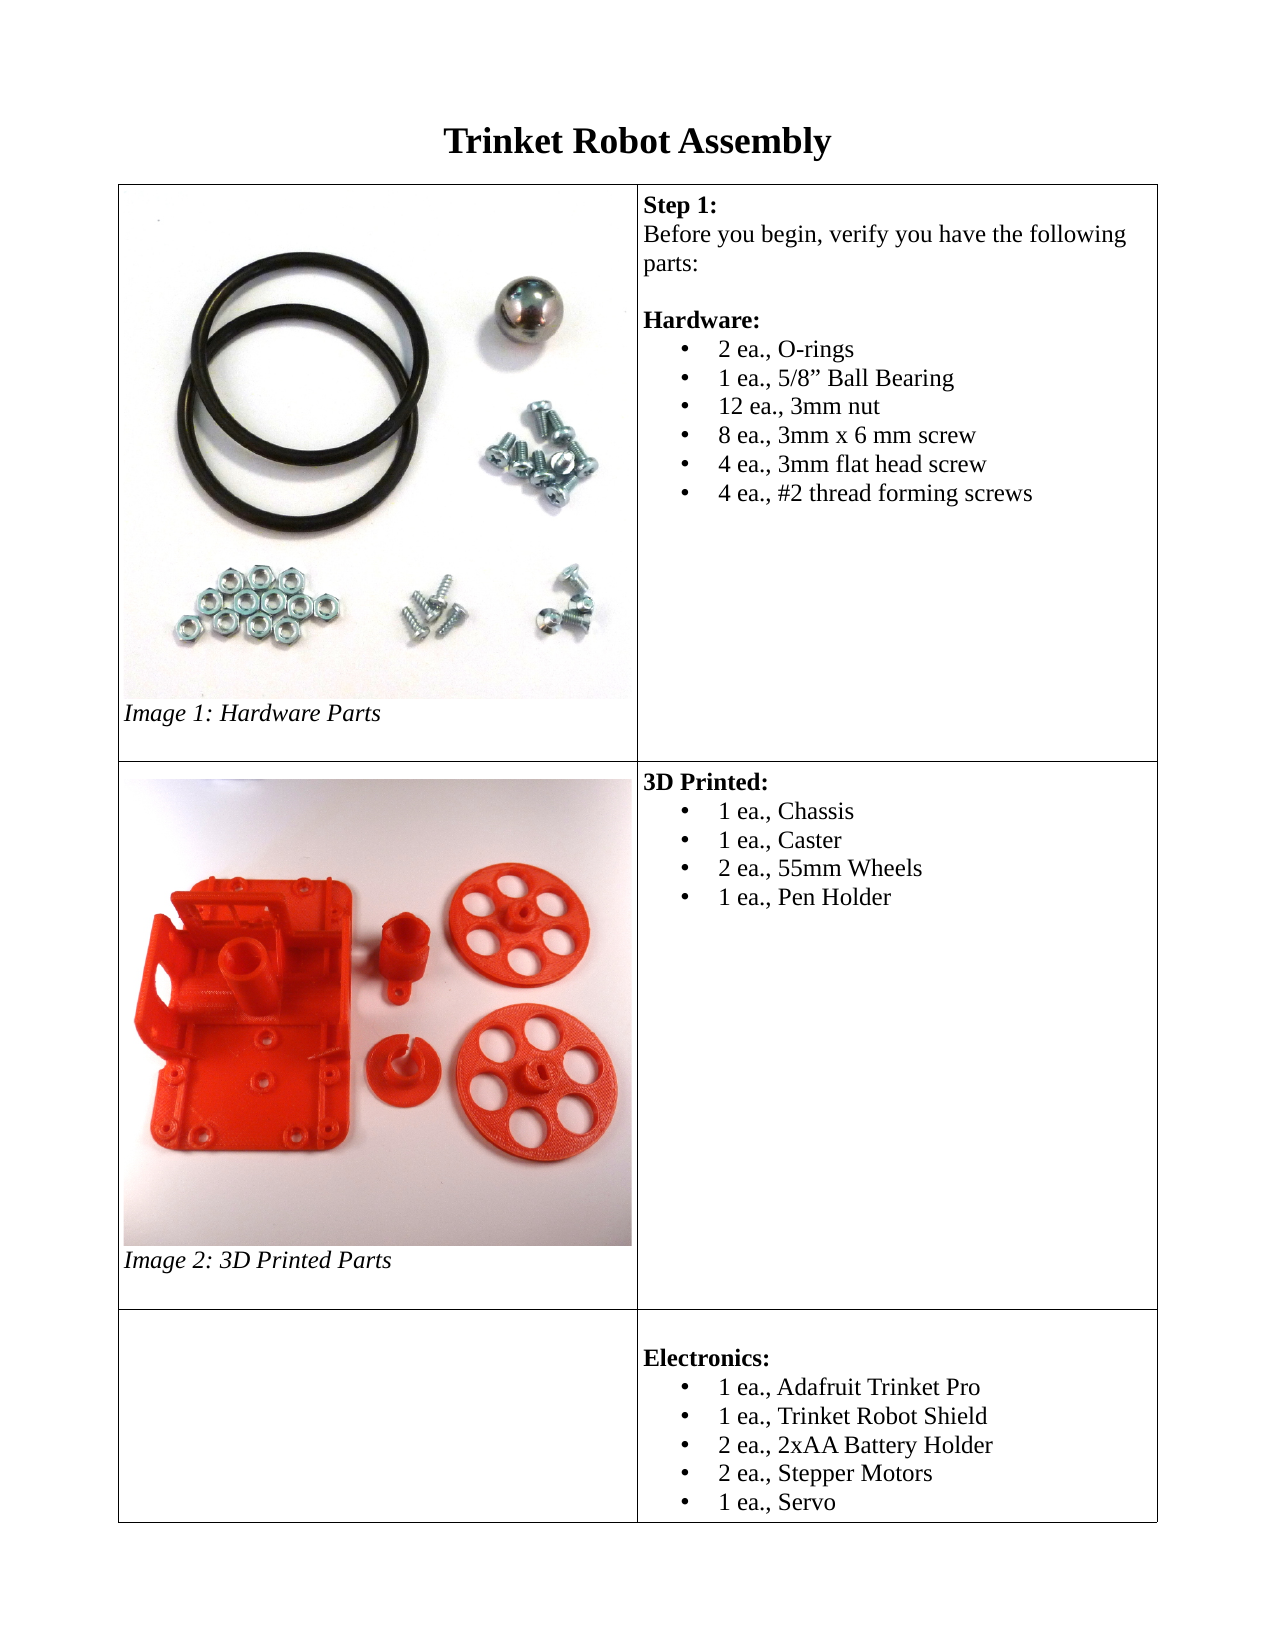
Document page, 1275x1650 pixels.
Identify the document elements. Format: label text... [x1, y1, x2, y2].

text Trinket Robot Assembly [118, 118, 1157, 161]
table_cell Electronics: 1 ea., Adafruit Trinket Pro 1 ea., Trinket Robot Shield 2 ea., 2xAA Battery Holder 2 ea., Stepper Motors 1 ea., Servo 4 ea., AA Batteries [638, 1310, 1157, 1522]
picture [123, 190, 632, 699]
table_header Step 1: Before you begin, verify you have the following parts: Hardware: 2 ea., O-rings 1 ea., 5/8” Ball Bearing 12 ea., 3mm nut 8 ea., 3mm x 6 mm screw 4 ea., 3mm flat head screw 4 ea., #2 thread forming screws [638, 185, 1157, 761]
table_cell [119, 762, 637, 1309]
table_cell 3D Printed: 1 ea., Chassis 1 ea., Caster 2 ea., 55mm Wheels 1 ea., Pen Holder [638, 762, 1157, 1309]
picture [123, 779, 632, 1246]
table_header [119, 185, 637, 761]
table_cell [119, 1310, 637, 1522]
